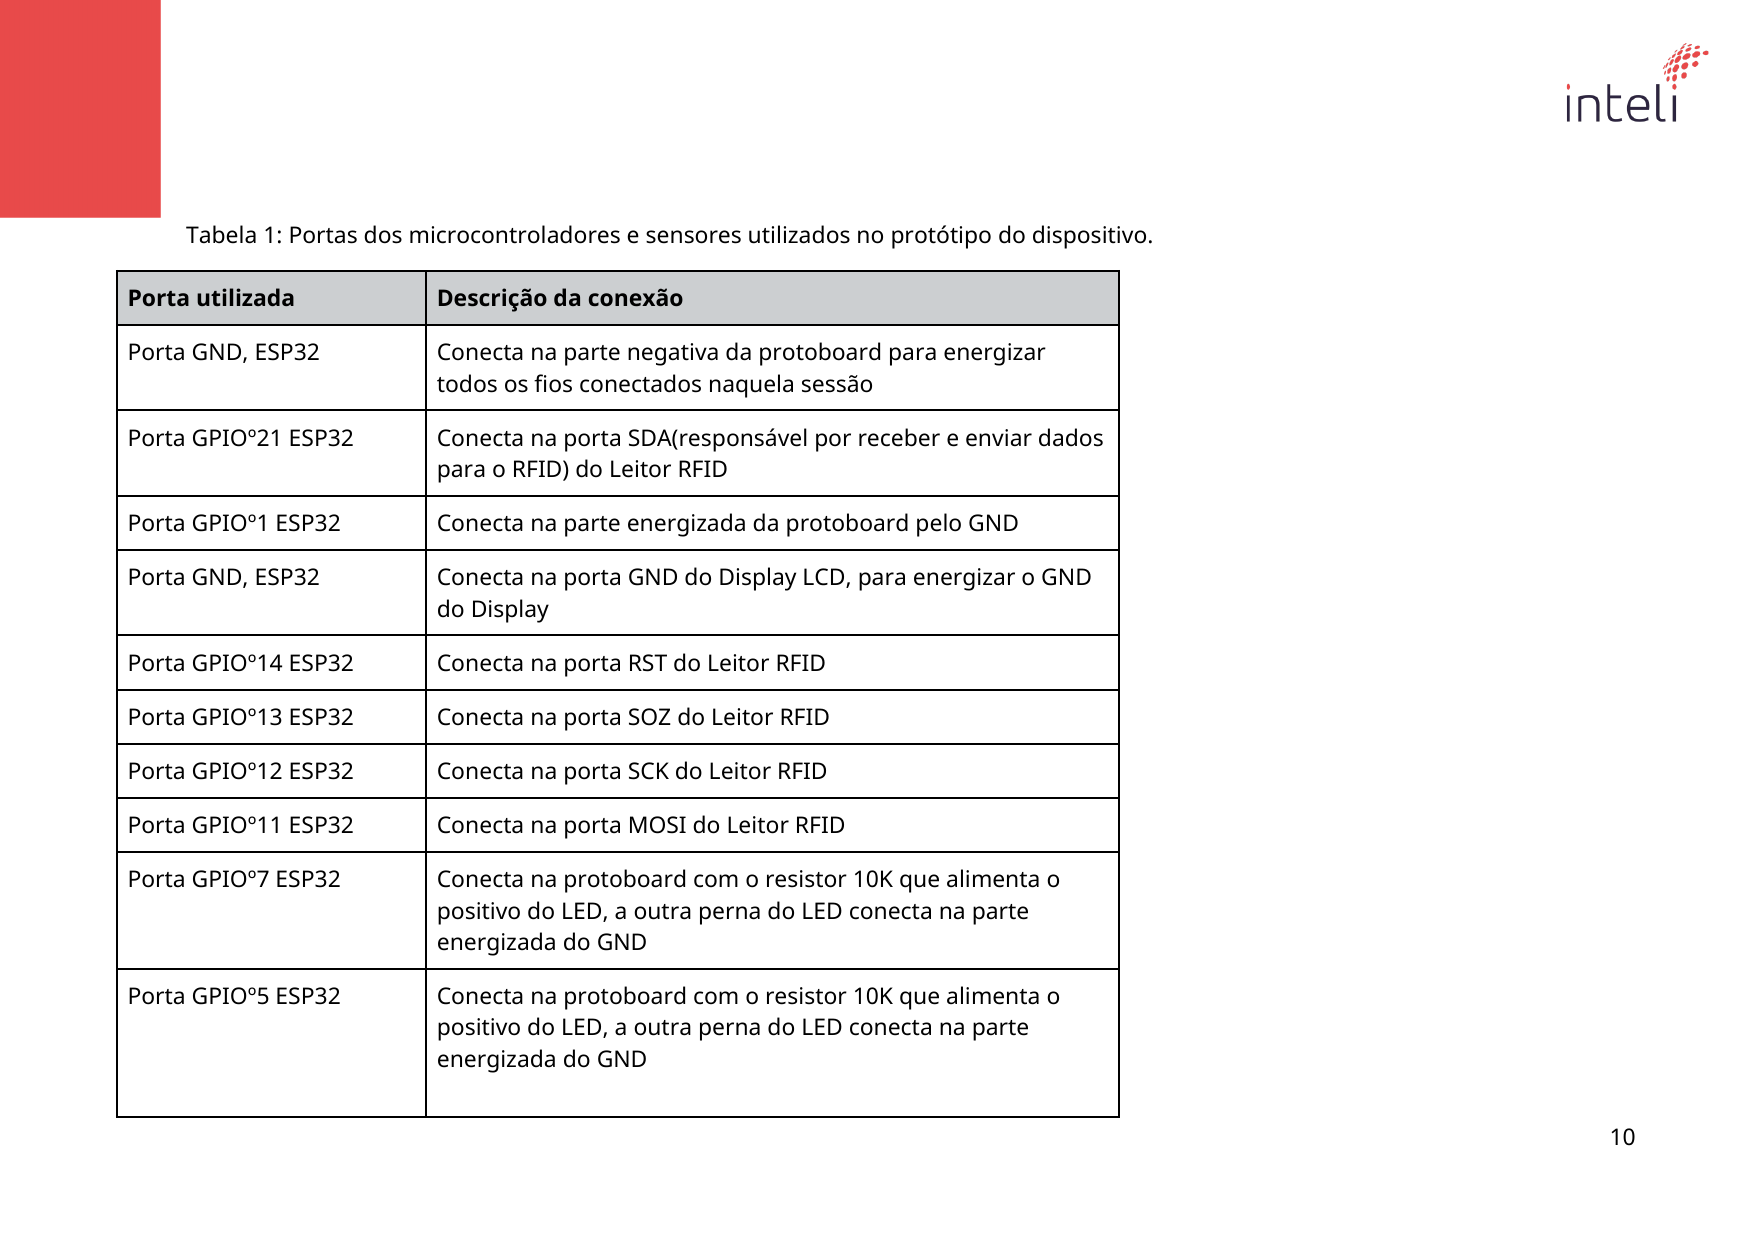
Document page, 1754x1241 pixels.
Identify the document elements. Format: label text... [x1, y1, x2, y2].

table_cell Porta GPIOº21 ESP32 [118, 411, 425, 495]
table_cell Conecta na parte negativa da protoboard para energizar todos os fios conectados naquela sessão [427, 326, 1118, 409]
table_cell Conecta na porta MOSI do Leitor RFID [427, 799, 1118, 851]
table_cell Conecta na parte energizada da protoboard pelo GND [427, 497, 1118, 549]
table_cell Conecta na protoboard com o resistor 10K que alimenta o positivo do LED, a outra perna do LED conecta na parte energizada do GND [427, 853, 1118, 968]
picture [1566, 43, 1709, 122]
table_cell Porta GPIOº5 ESP32 [118, 970, 425, 1116]
table_cell Conecta na porta RST do Leitor RFID [427, 636, 1118, 688]
table_cell Porta GND, ESP32 [118, 326, 425, 409]
table_cell Porta GND, ESP32 [118, 551, 425, 634]
table_header Porta utilizada [118, 272, 425, 324]
table_cell Conecta na porta SCK do Leitor RFID [427, 745, 1118, 797]
table_header Descrição da conexão [427, 272, 1118, 324]
table_cell Conecta na protoboard com o resistor 10K que alimenta o positivo do LED, a outra perna do LED conecta na parte energizada do GND [427, 970, 1118, 1116]
table_cell Porta GPIOº7 ESP32 [118, 853, 425, 968]
table_cell Conecta na porta SDA(responsável por receber e enviar dados para o RFID) do Leitor RFID [427, 411, 1118, 495]
table_cell Porta GPIOº12 ESP32 [118, 745, 425, 797]
table_cell Porta GPIOº1 ESP32 [118, 497, 425, 549]
table_cell Porta GPIOº11 ESP32 [118, 799, 425, 851]
table_cell Conecta na porta SOZ do Leitor RFID [427, 691, 1118, 743]
text Tabela 1: Portas dos microcontroladores e sensores utilizados no protótipo do dispositivo. [118, 219, 1636, 251]
table_cell Conecta na porta GND do Display LCD, para energizar o GND do Display [427, 551, 1118, 634]
table_cell Porta GPIOº14 ESP32 [118, 636, 425, 688]
table_cell Porta GPIOº13 ESP32 [118, 691, 425, 743]
picture [0, 0, 161, 218]
